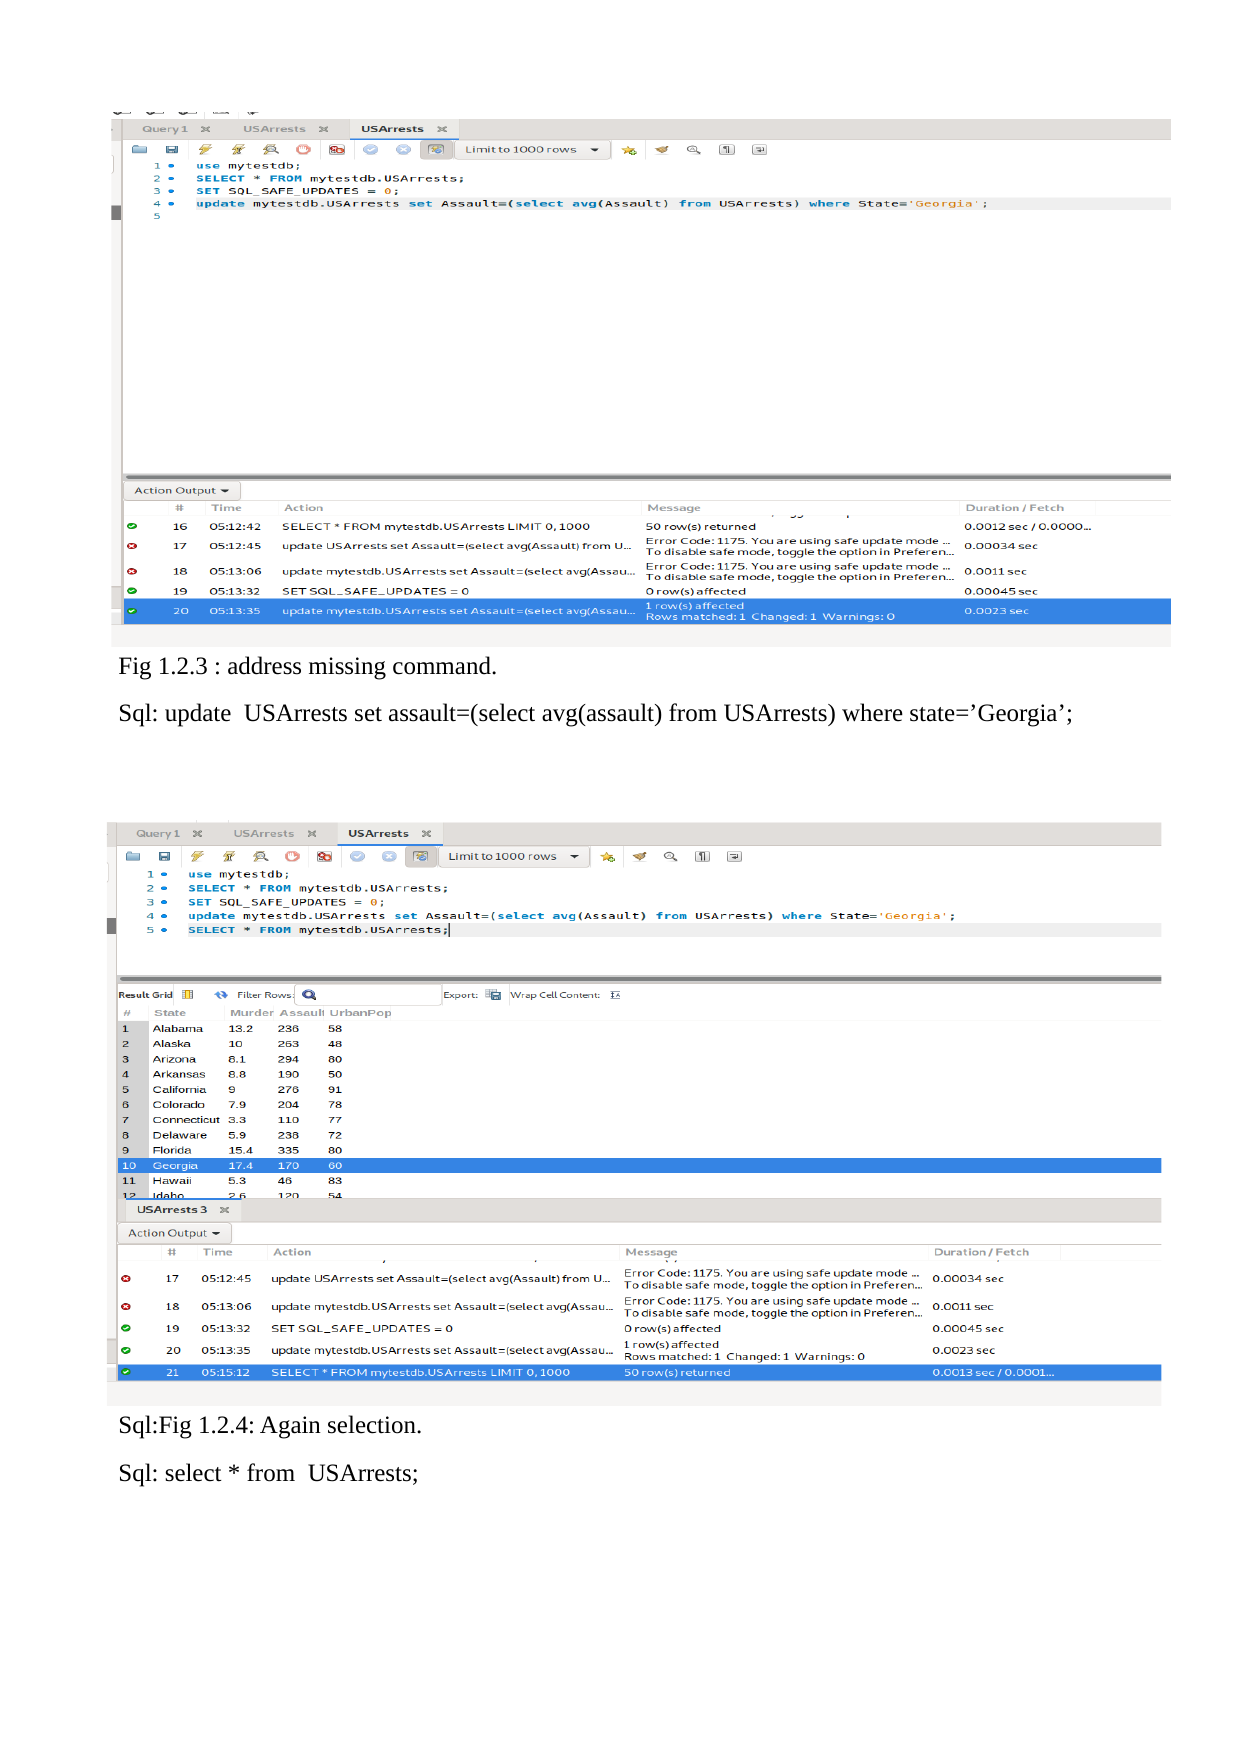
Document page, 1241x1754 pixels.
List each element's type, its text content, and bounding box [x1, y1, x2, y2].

picture [111, 112, 943, 647]
picture [106, 820, 1065, 1406]
text Fig 1.2.3 : address missing command. [118, 118, 1122, 679]
text Sql:Fig 1.2.4: Again selection. [118, 794, 1122, 1439]
text Sql: update USArrests set assault=(select avg(assault) from USArrests) where state=’Georgia’; [118, 698, 1122, 727]
text Sql: select * from USArrests; [118, 1458, 1122, 1487]
